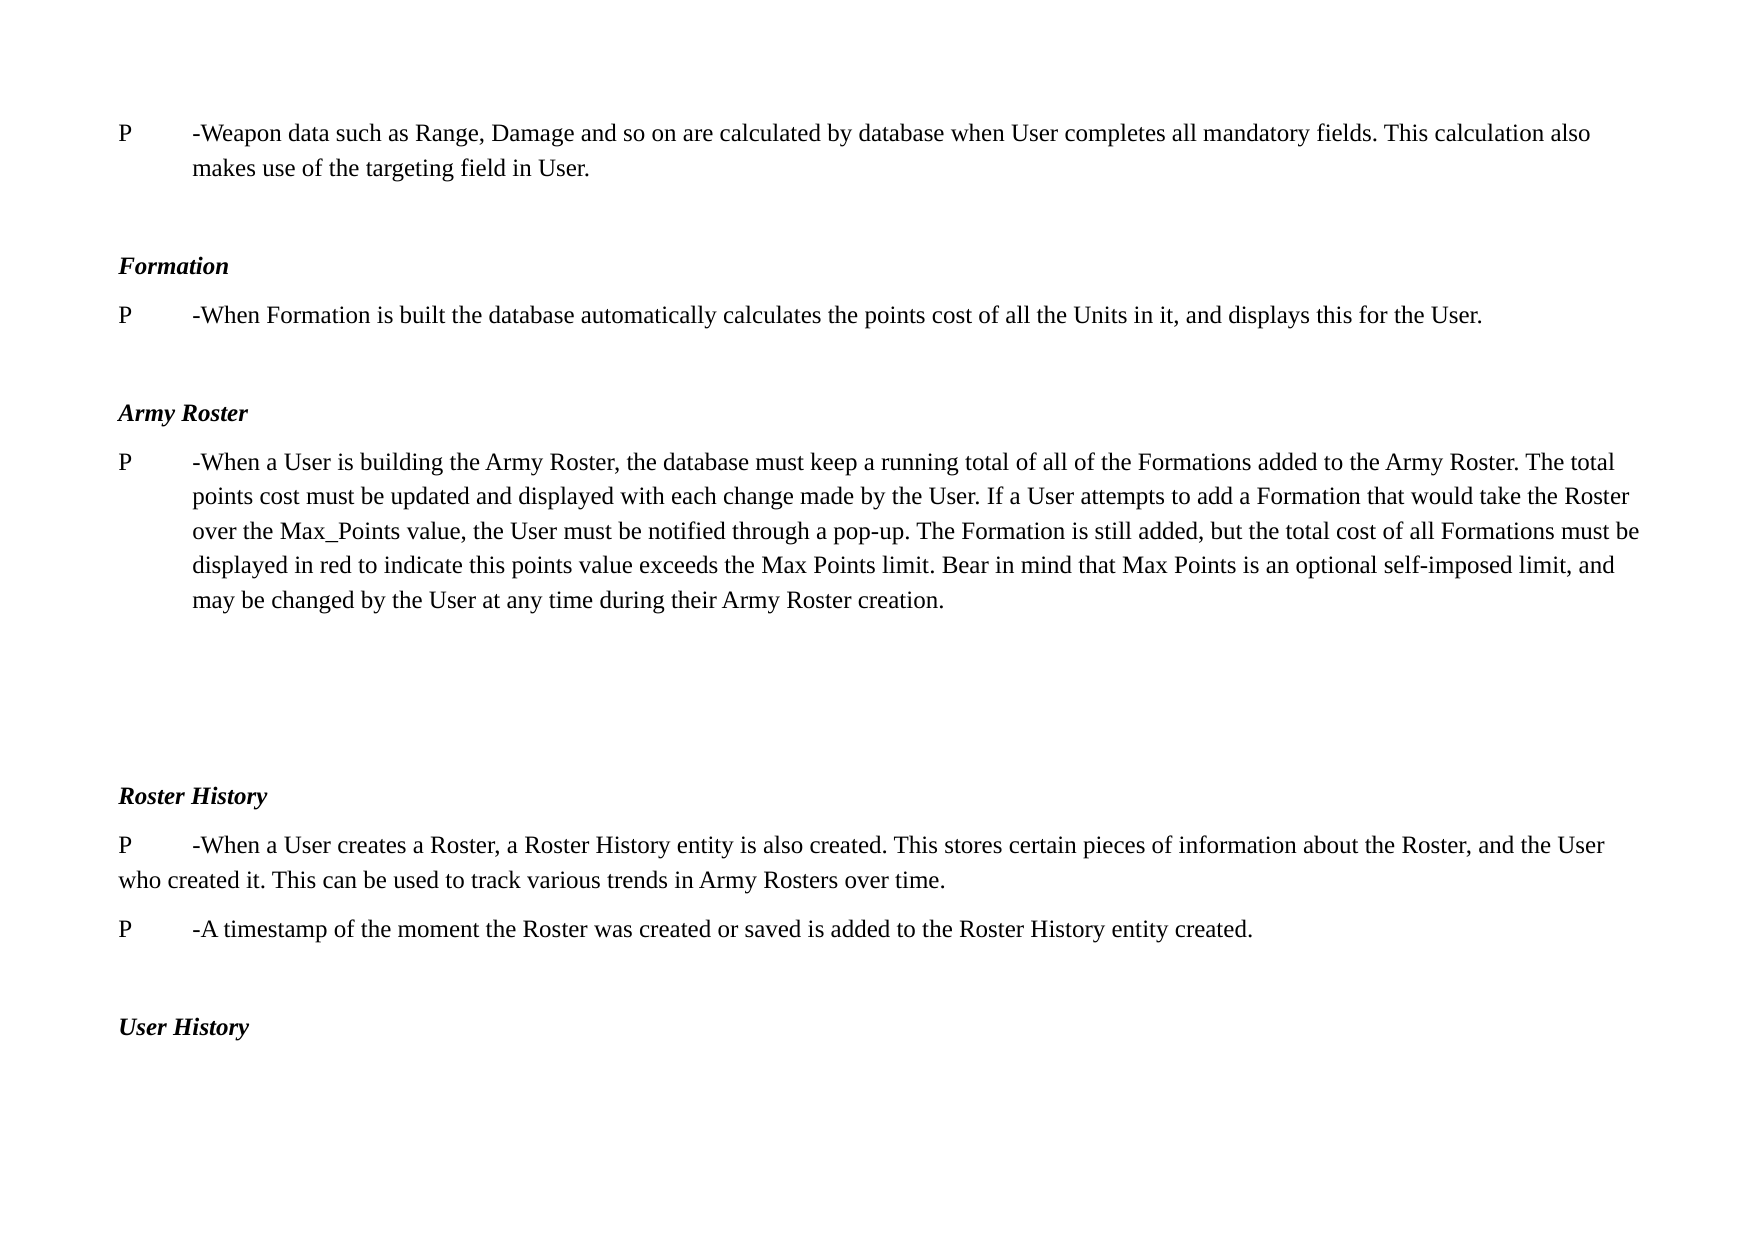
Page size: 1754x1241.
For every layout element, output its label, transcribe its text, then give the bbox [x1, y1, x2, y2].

text Army Roster [118, 398, 1653, 427]
text Roster History [118, 781, 1653, 810]
text P -When a User creates a Roster, a Roster History entity is also created. This stores certain pieces of information about the Roster, and the User who created it. This can be used to track various trends in Army Rosters over time. [118, 830, 1653, 893]
text P -Weapon data such as Range, Damage and so on are calculated by database when User completes all mandatory fields. This calculation also makes use of the targeting field in User. [118, 118, 1653, 181]
text User History [118, 1012, 1653, 1041]
text P -A timestamp of the moment the Roster was created or saved is added to the Roster History entity created. [118, 914, 1653, 942]
text P -When Formation is built the database automatically calculates the points cost of all the Units in it, and displays this for the User. [118, 300, 1653, 328]
text P -When a User is building the Army Roster, the database must keep a running total of all of the Formations added to the Army Roster. The total points cost must be updated and displayed with each change made by the User. If a User attempts to add a Formation that would take the Roster over the Max_Points value, the User must be notified through a pop-up. The Formation is still added, but the total cost of all Formations must be displayed in red to indicate this points value exceeds the Max Points limit. Bear in mind that Max Points is an optional self-imposed limit, and may be changed by the User at any time during their Army Roster creation. [118, 447, 1653, 614]
text Formation [118, 251, 1653, 279]
